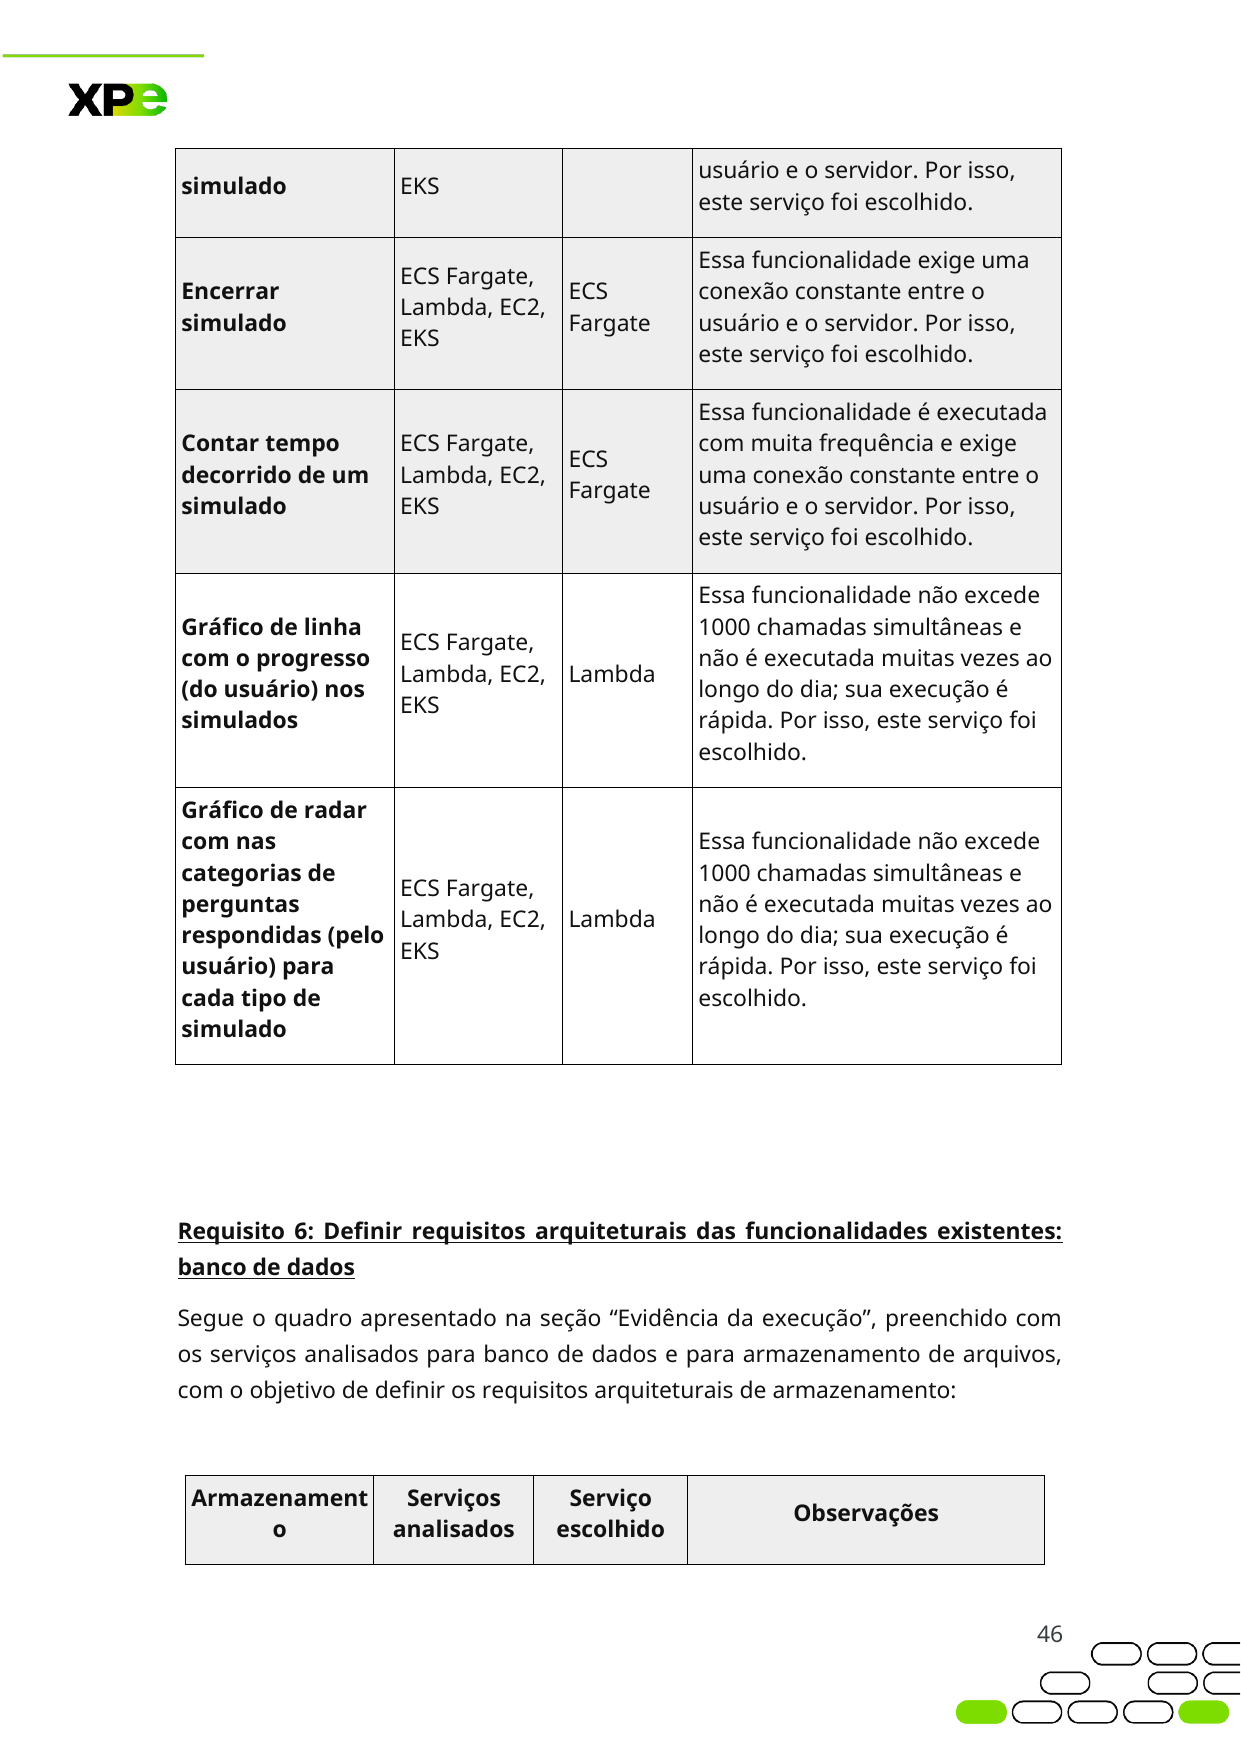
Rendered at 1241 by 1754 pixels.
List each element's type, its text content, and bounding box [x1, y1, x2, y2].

table_cell Essa funcionalidade é executada com muita frequência e exige uma conexão constante entre o usuário e o servidor. Por isso, este serviço foi escolhido. [693, 390, 1061, 573]
table_header Armazenamento [186, 1476, 373, 1564]
table_cell ECS Fargate, Lambda, EC2, EKS [395, 390, 562, 573]
table_cell Encerrar simulado [176, 238, 394, 389]
table_cell Gráfico de radar com nas categorias de perguntas respondidas (pelo usuário) para cada tipo de simulado [176, 788, 394, 1064]
text Segue o quadro apresentado na seção “Evidência da execução”, preenchido com os serviços analisados para banco de dados e para armazenamento de arquivos, com o objetivo de definir os requisitos arquiteturais de armazenamento: [177, 1302, 1063, 1405]
picture [955, 1642, 1241, 1724]
table_header Observações [688, 1476, 1044, 1564]
text banco de dados [177, 1243, 1063, 1282]
table_header Serviço escolhido [534, 1476, 687, 1564]
table_cell ECS Fargate, Lambda, EC2, EKS [395, 574, 562, 787]
table_cell Gráfico de linha com o progresso (do usuário) nos simulados [176, 574, 394, 787]
table_header Serviços analisados [374, 1476, 533, 1564]
table_cell simulado [176, 149, 394, 237]
table_cell Lambda [563, 788, 692, 1064]
table_cell [563, 149, 692, 237]
table_cell Lambda [563, 574, 692, 787]
table_cell Contar tempo decorrido de um simulado [176, 390, 394, 573]
table_cell Essa funcionalidade exige uma conexão constante entre o usuário e o servidor. Por isso, este serviço foi escolhido. [693, 238, 1061, 389]
table_cell ECS Fargate, Lambda, EC2, EKS [395, 788, 562, 1064]
table_cell Essa funcionalidade não excede 1000 chamadas simultâneas e não é executada muitas vezes ao longo do dia; sua execução é rápida. Por isso, este serviço foi escolhido. [693, 788, 1061, 1064]
table_cell ECS Fargate [563, 390, 692, 573]
table_cell ECS Fargate, Lambda, EC2, EKS [395, 238, 562, 389]
table_cell ECS Fargate [563, 238, 692, 389]
table_cell usuário e o servidor. Por isso, este serviço foi escolhido. [693, 149, 1061, 237]
picture [2, 51, 205, 148]
text Requisito 6: Definir requisitos arquiteturais das funcionalidades existentes: [177, 1215, 1063, 1242]
table_cell EKS [395, 149, 562, 237]
table_cell Essa funcionalidade não excede 1000 chamadas simultâneas e não é executada muitas vezes ao longo do dia; sua execução é rápida. Por isso, este serviço foi escolhido. [693, 574, 1061, 787]
